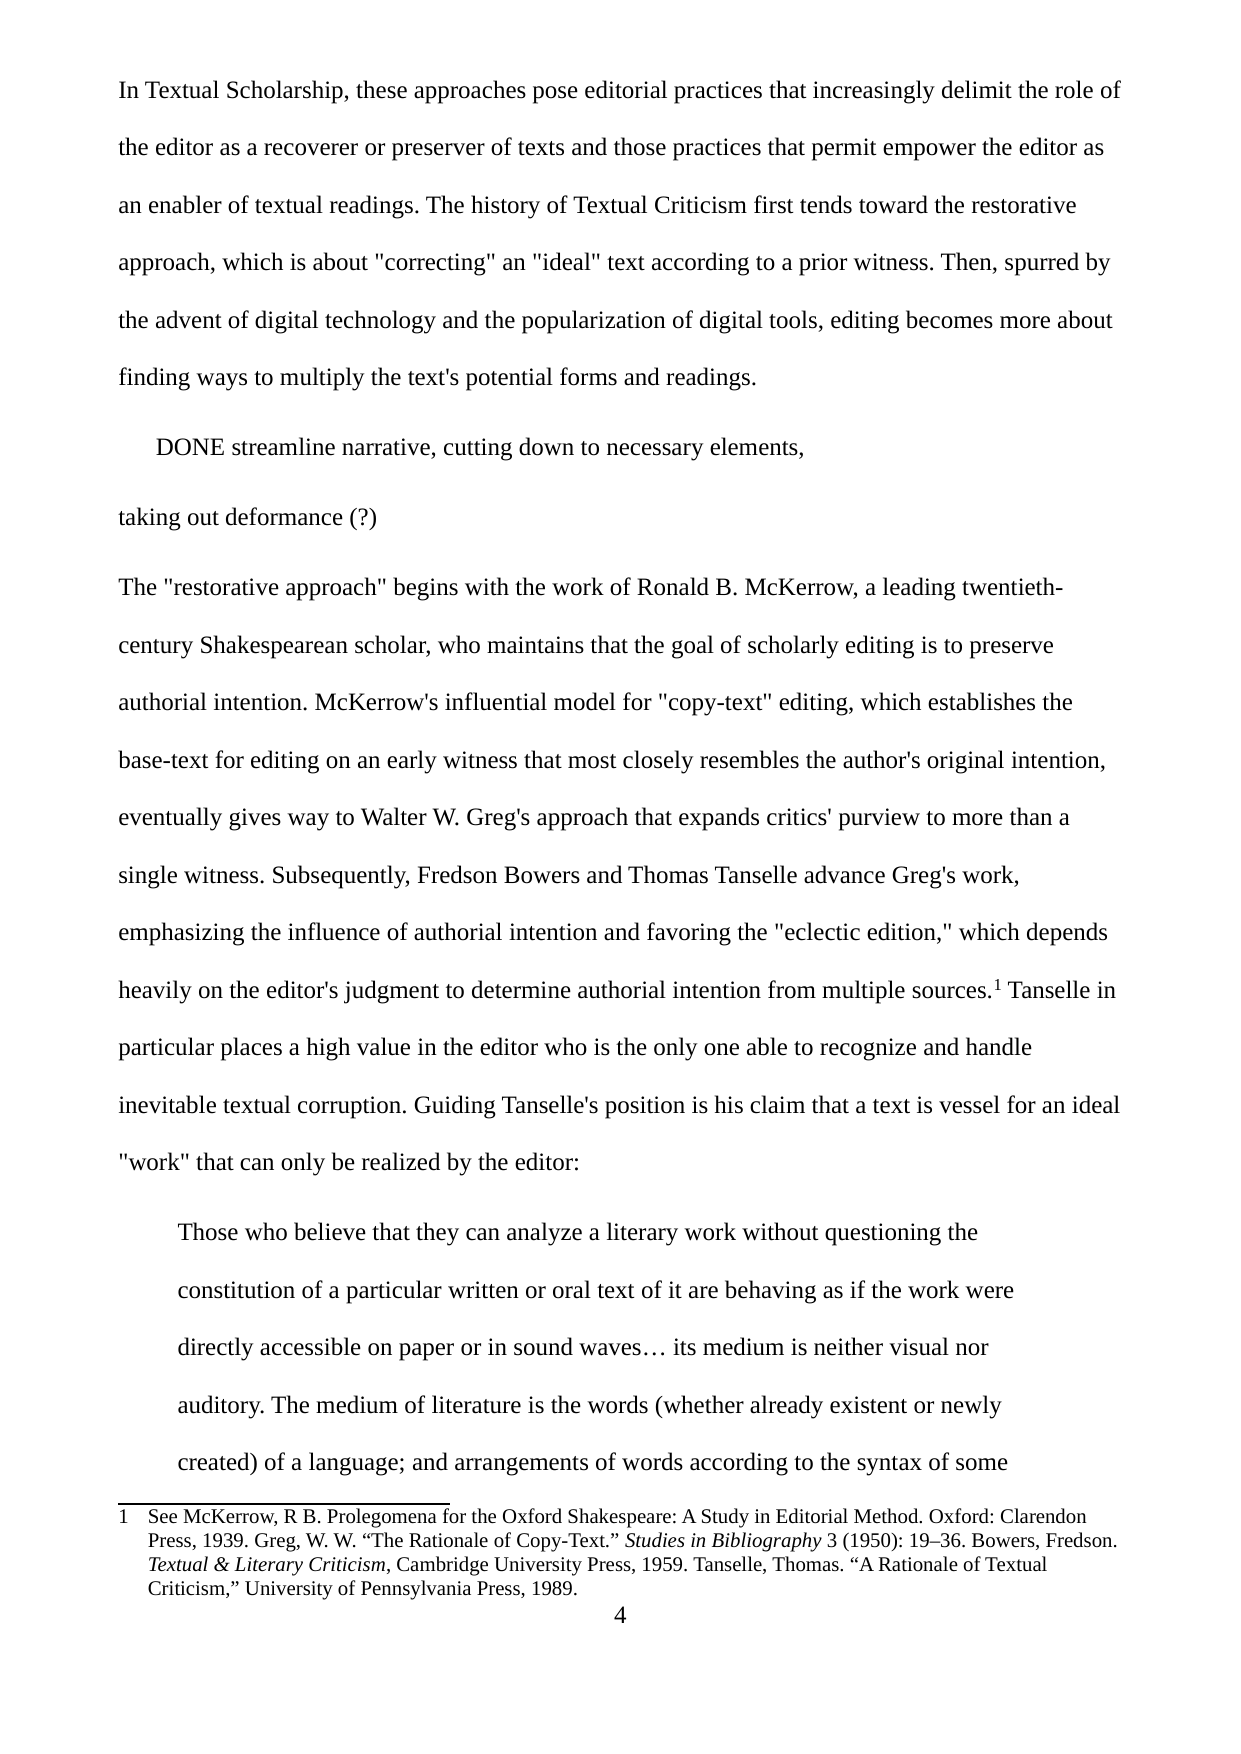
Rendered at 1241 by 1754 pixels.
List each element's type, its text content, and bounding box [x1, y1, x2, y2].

text taking out deformance (?) [118, 502, 1122, 531]
text DONE streamline narrative, cutting down to necessary elements, [156, 432, 1122, 461]
text The "restorative approach" begins with the work of Ronald B. McKerrow, a leading twentieth-century Shakespearean scholar, who maintains that the goal of scholarly editing is to preserve authorial intention. McKerrow's influential model for "copy-text" editing, which establishes the base-text for editing on an early witness that most closely resembles the author's original intention, eventually gives way to Walter W. Greg's approach that expands critics' purview to more than a single witness. Subsequently, Fredson Bowers and Thomas Tanselle advance Greg's work, emphasizing the influence of authorial intention and favoring the "eclectic edition," which depends heavily on the editor's judgment to determine authorial intention from multiple sources. Tanselle in particular places a high value in the editor who is the only one able to recognize and handle inevitable textual corruption. Guiding Tanselle's position is his claim that a text is vessel for an ideal "work" that can only be realized by the editor: [118, 572, 1122, 1176]
text See McKerrow, R B. Prolegomena for the Oxford Shakespeare: A Study in Editorial Method. Oxford: Clarendon Press, 1939. Greg, W. W. “The Rationale of Copy-Text.” Studies in Bibliography 3 (1950): 19–36. Bowers, Fredson. Textual & Literary Criticism, Cambridge University Press, 1959. Tanselle, Thomas. “A Rationale of Textual Criticism,” University of Pennsylvania Press, 1989. [118, 1504, 1122, 1600]
text Those who believe that they can analyze a literary work without questioning the constitution of a particular written or oral text of it are behaving as if the work were directly accessible on paper or in sound waves… its medium is neither visual nor auditory. The medium of literature is the words (whether already existent or newly created) of a language; and arrangements of words according to the syntax of some [177, 1217, 1063, 1476]
text In Textual Scholarship, these approaches pose editorial practices that increasingly delimit the role of the editor as a recoverer or preserver of texts and those practices that permit empower the editor as an enabler of textual readings. The history of Textual Criticism first tends toward the restorative approach, which is about "correcting" an "ideal" text according to a prior witness. Then, spurred by the advent of digital technology and the popularization of digital tools, editing becomes more about finding ways to multiply the text's potential forms and readings. [118, 75, 1122, 391]
